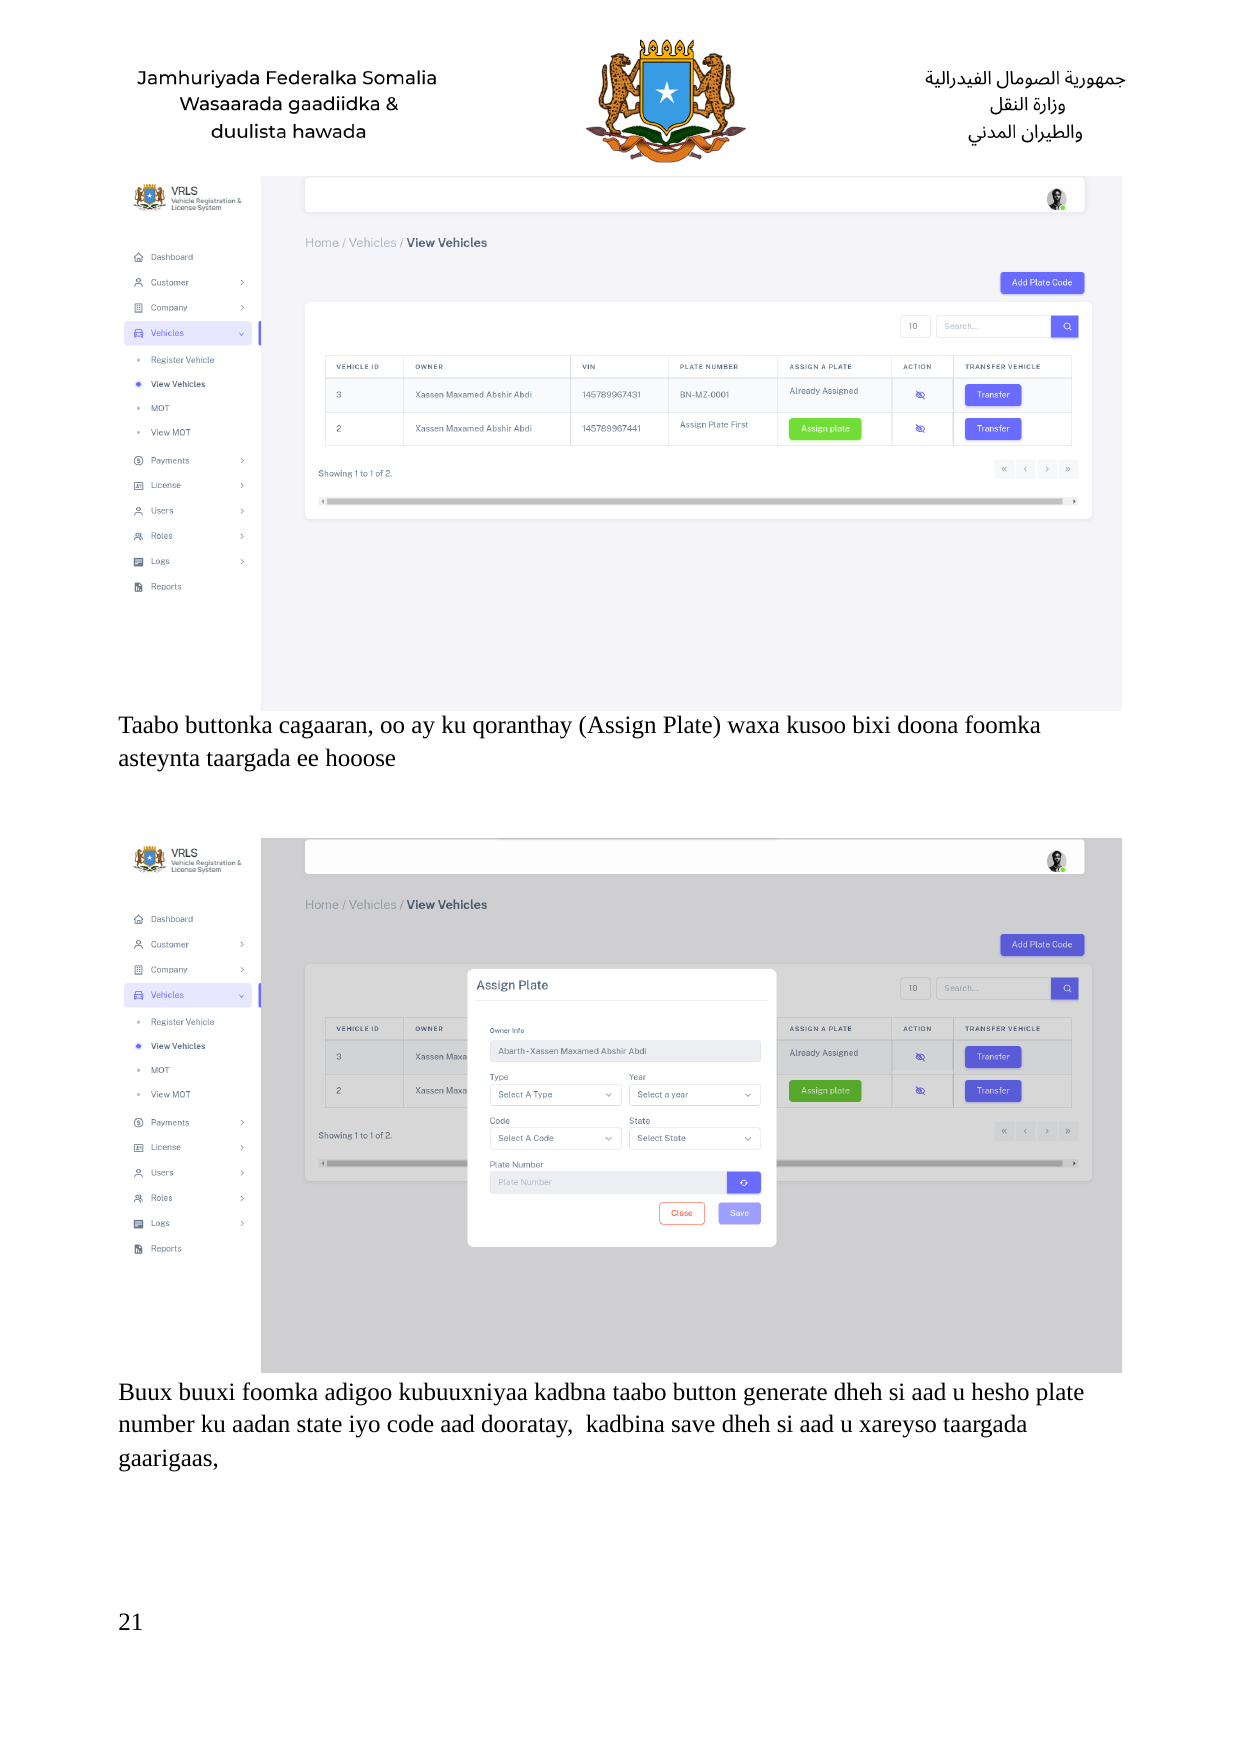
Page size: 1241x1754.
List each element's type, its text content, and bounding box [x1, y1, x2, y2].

text Taabo buttonka cagaaran, oo ay ku qoranthay (Assign Plate) waxa kusoo bixi doona foomka asteynta taargada ee hooose [118, 711, 1122, 772]
picture [118, 19, 1157, 711]
picture [118, 838, 1123, 1373]
text Buux buuxi foomka adigoo kubuuxniyaa kadbna taabo button generate dheh si aad u hesho plate number ku aadan state iyo code aad dooratay, kadbina save dheh si aad u xareyso taargada gaarigaas, [118, 1373, 1122, 1471]
